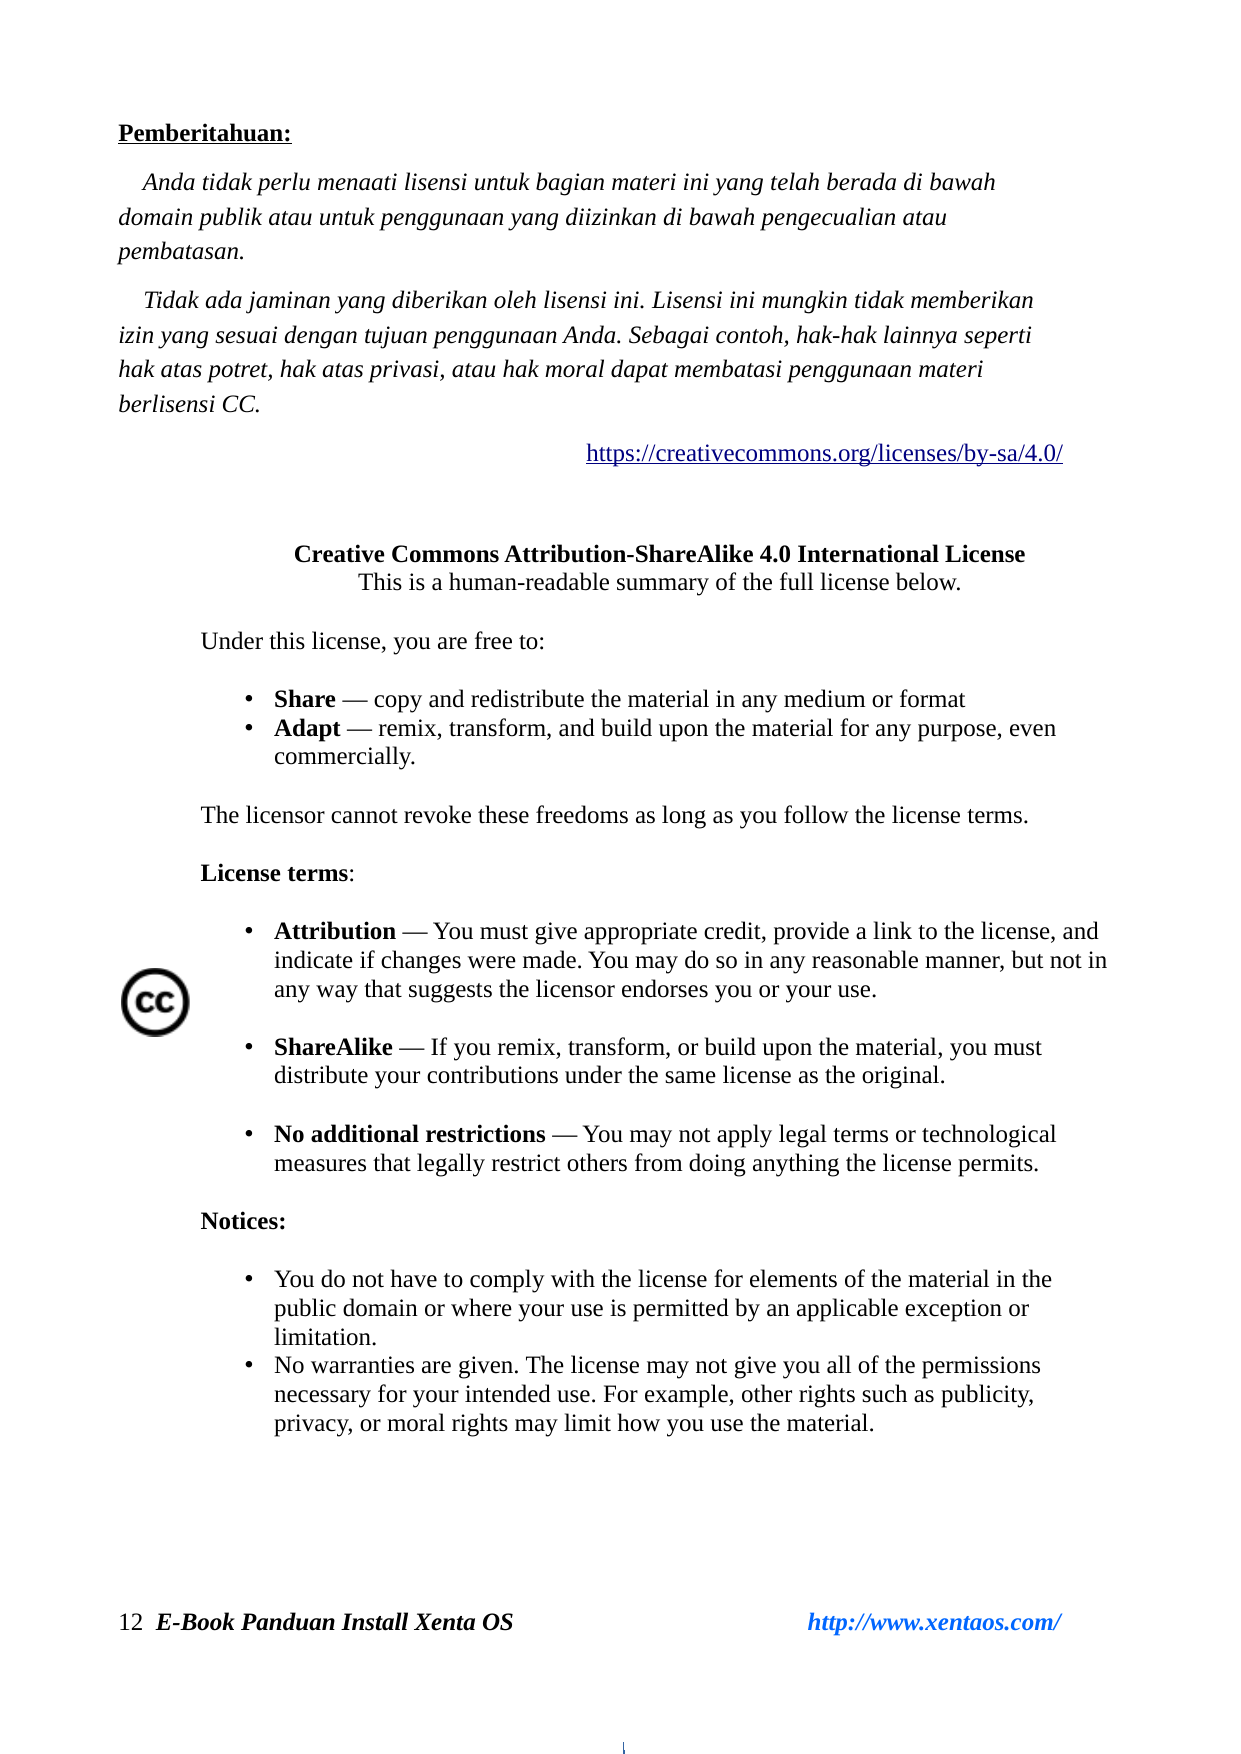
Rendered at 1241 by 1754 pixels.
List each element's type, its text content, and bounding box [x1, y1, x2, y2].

picture [121, 968, 190, 1037]
text Tidak ada jaminan yang diberikan oleh lisensi ini. Lisensi ini mungkin tidak memberikan izin yang sesuai dengan tujuan penggunaan Anda. Sebagai contoh, hak-hak lainnya seperti hak atas potret, hak atas privasi, atau hak moral dapat membatasi penggunaan materi berlisensi CC. [118, 285, 1063, 417]
text https://creativecommons.org/licenses/by-sa/4.0/ [118, 438, 1063, 466]
table_header Creative Commons Attribution-ShareAlike 4.0 International License This is a human-readable summary of the full license below. Under this license, you are free to: Share — copy and redistribute the material in any medium or format Adapt — remix, transform, and build upon the material for any purpose, even commercially. The licensor cannot revoke these freedoms as long as you follow the license terms. License terms: Attribution — You must give appropriate credit, provide a link to the license, and indicate if changes were made. You may do so in any reasonable manner, but not in any way that suggests the licensor endorses you or your use. ShareAlike — If you remix, transform, or build upon the material, you must distribute your contributions under the same license as the original. No additional restrictions — You may not apply legal terms or technological measures that legally restrict others from doing anything the license permits. Notices: You do not have to comply with the license for elements of the material in the public domain or where your use is permitted by an applicable exception or limitation. No warranties are given. The license may not give you all of the permissions necessary for your intended use. For example, other rights such as publicity, privacy, or moral rights may limit how you use the material. [198, 536, 1122, 1469]
table_header [118, 536, 197, 1469]
text Pemberitahuan: [118, 118, 1063, 147]
text Anda tidak perlu menaati lisensi untuk bagian materi ini yang telah berada di bawah domain publik atau untuk penggunaan yang diizinkan di bawah pengecualian atau pembatasan. [118, 167, 1063, 265]
